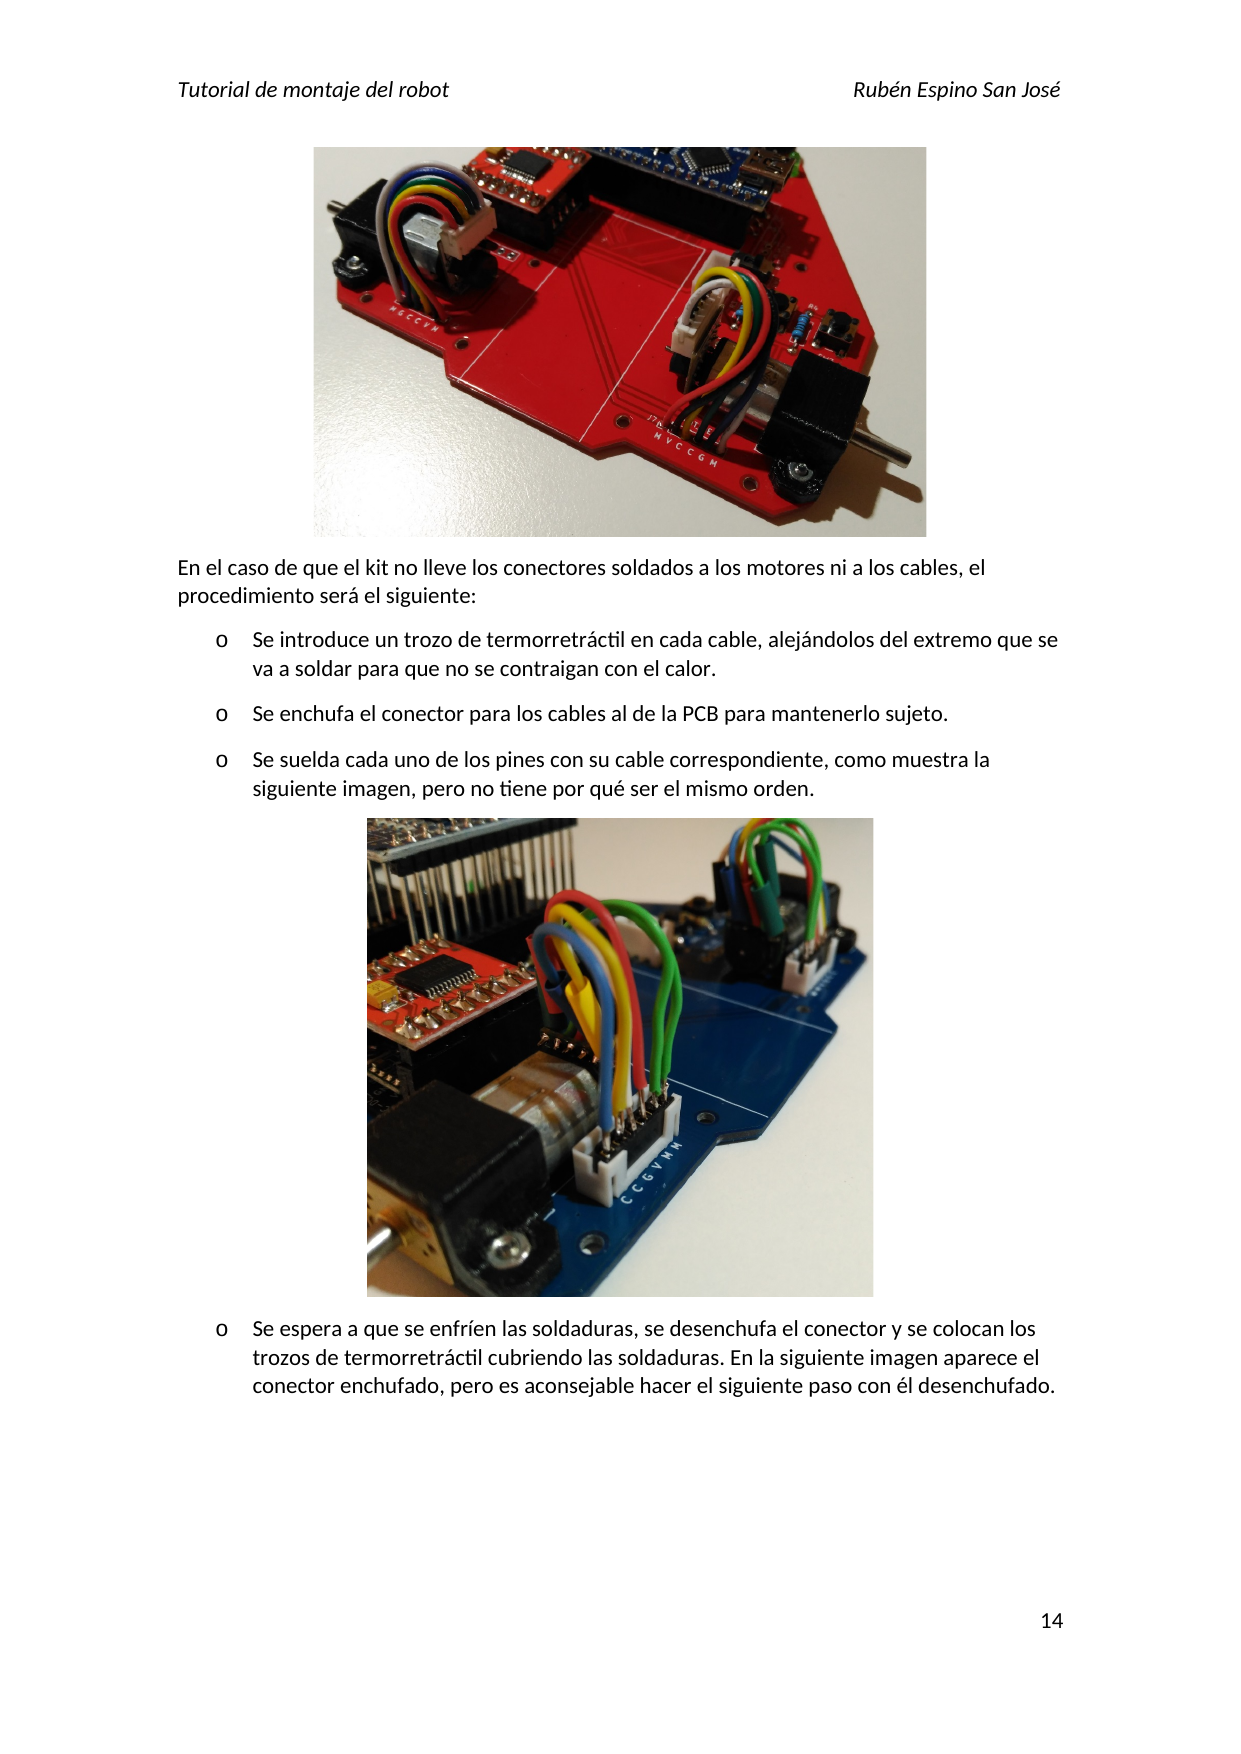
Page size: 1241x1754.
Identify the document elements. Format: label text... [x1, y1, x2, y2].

list Se espera a que se enfríen las soldaduras, se desenchufa el conector y se colocan los trozos de termorretráctil cubriendo las soldaduras. En la siguiente imagen aparece el conector enchufado, pero es aconsejable hacer el siguiente paso con él desenchufado. [215, 1314, 1063, 1399]
text En el caso de que el kit no lleve los conectores soldados a los motores ni a los cables, el procedimiento será el siguiente: [177, 553, 1063, 609]
list Se enchufa el conector para los cables al de la PCB para mantenerlo sujeto. [215, 699, 1063, 728]
list Se introduce un trozo de termorretráctil en cada cable, alejándolos del extremo que se va a soldar para que no se contraigan con el calor. [215, 625, 1063, 683]
list Se suelda cada uno de los pines con su cable correspondiente, como muestra la siguiente imagen, pero no tiene por qué ser el mismo orden. [215, 745, 1063, 802]
